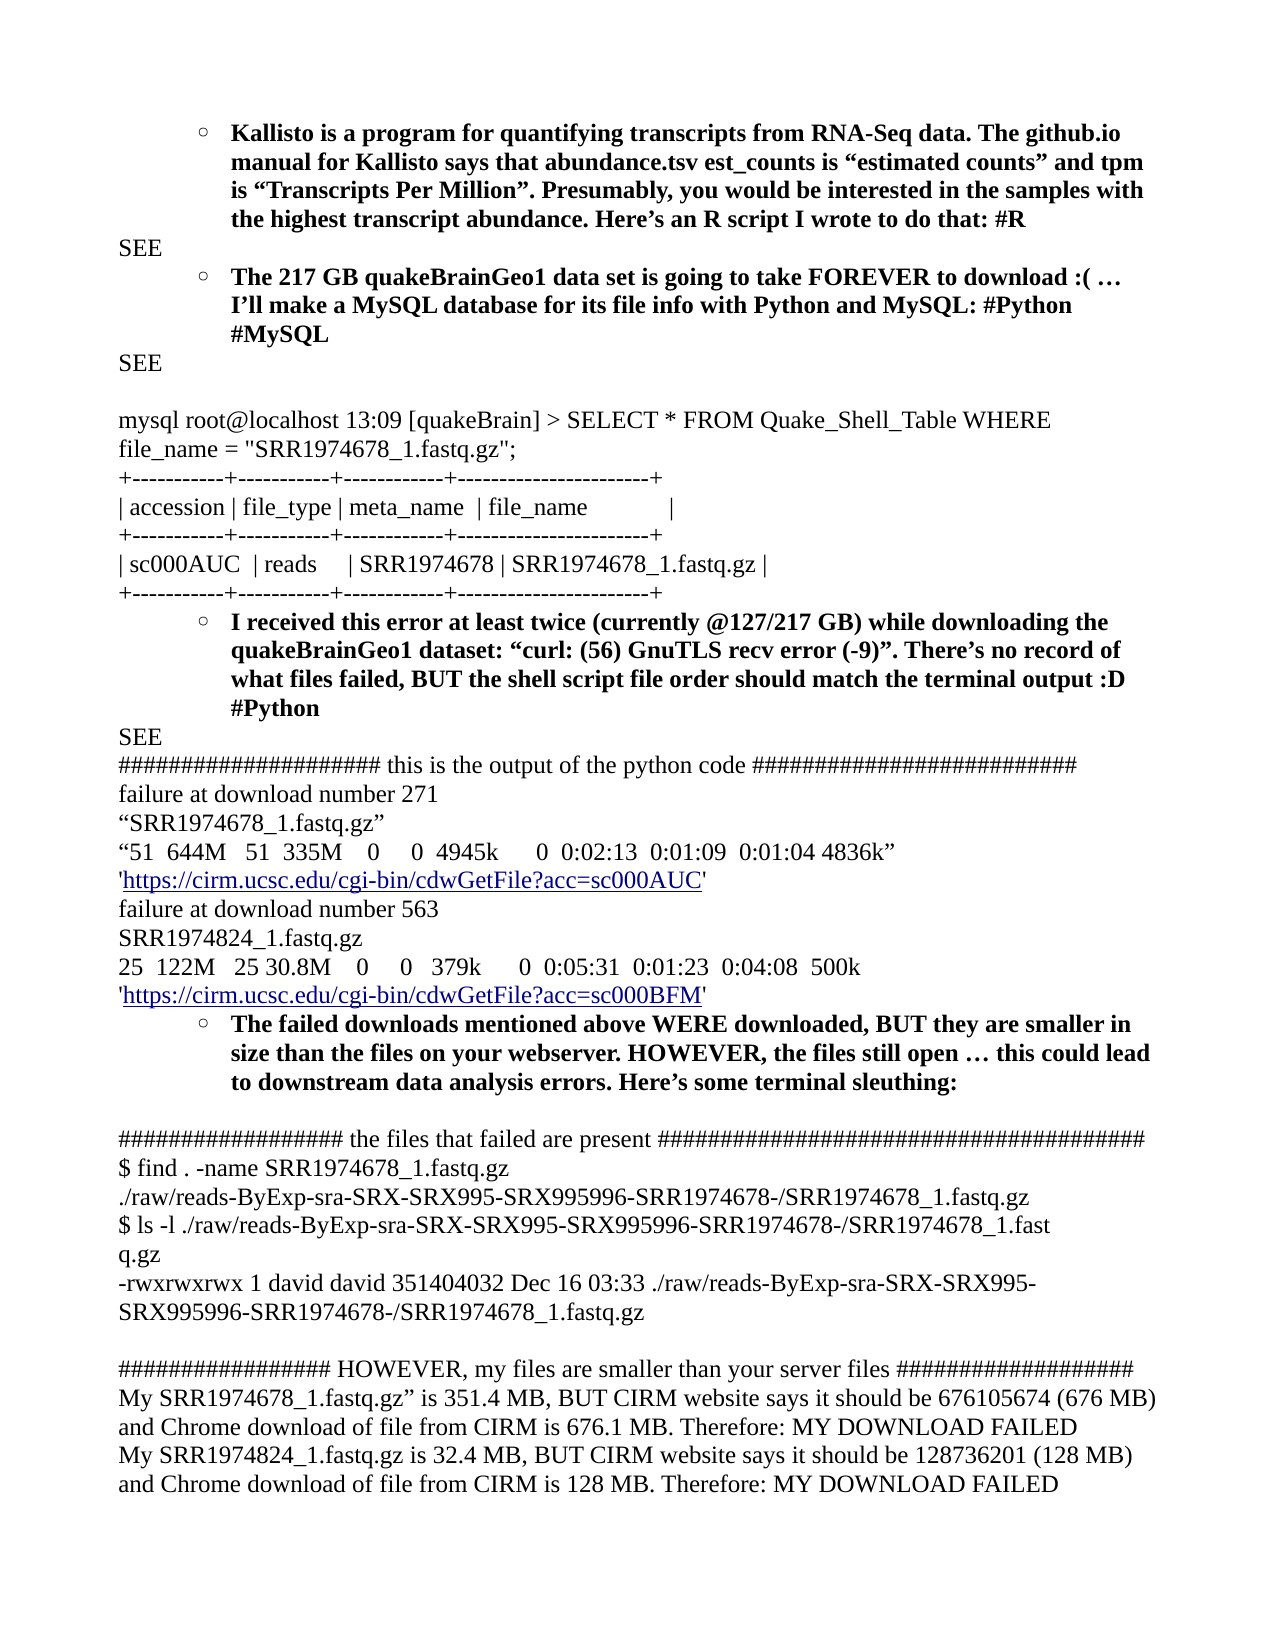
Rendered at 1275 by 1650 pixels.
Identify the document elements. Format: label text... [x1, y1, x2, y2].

text SEE [118, 348, 1157, 377]
text +-----------+-----------+------------+-----------------------+ [118, 463, 1157, 492]
text “SRR1974678_1.fastq.gz” “51 644M 51 335M 0 0 4945k 0 0:02:13 0:01:09 0:01:04 4836k” [118, 808, 1157, 866]
list The failed downloads mentioned above WERE downloaded, BUT they are smaller in size than the files on your webserver. HOWEVER, the files still open … this could lead to downstream data analysis errors. Here’s some terminal sleuthing: [193, 1009, 1157, 1096]
text SEE [118, 233, 1157, 262]
text SRR1974824_1.fastq.gz [118, 923, 1157, 952]
list Kallisto is a program for quantifying transcripts from RNA-Seq data. The github.io manual for Kallisto says that abundance.tsv est_counts is “estimated counts” and tpm is “Transcripts Per Million”. Presumably, you would be interested in the samples with the highest transcript abundance. Here’s an R script I wrote to do that: #R [193, 118, 1157, 233]
text failure at download number 271 [118, 779, 1157, 808]
text failure at download number 563 [118, 894, 1157, 923]
text My SRR1974824_1.fastq.gz is 32.4 MB, BUT CIRM website says it should be 128736201 (128 MB) and Chrome download of file from CIRM is 128 MB. Therefore: MY DOWNLOAD FAILED [118, 1441, 1157, 1498]
text mysql root@localhost 13:09 [quakeBrain] > SELECT * FROM Quake_Shell_Table WHERE file_name = "SRR1974678_1.fastq.gz"; [118, 406, 1157, 463]
list The 217 GB quakeBrainGeo1 data set is going to take FOREVER to download :( … I’ll make a MySQL database for its file info with Python and MySQL: #Python #MySQL [193, 262, 1157, 348]
text My SRR1974678_1.fastq.gz” is 351.4 MB, BUT CIRM website says it should be 676105674 (676 MB) and Chrome download of file from CIRM is 676.1 MB. Therefore: MY DOWNLOAD FAILED [118, 1383, 1157, 1441]
text ##################### this is the output of the python code ########################## [118, 751, 1157, 779]
text 25 122M 25 30.8M 0 0 379k 0 0:05:31 0:01:23 0:04:08 500k [118, 952, 1157, 981]
text ################# HOWEVER, my files are smaller than your server files ################### [118, 1354, 1157, 1383]
text $ find . -name SRR1974678_1.fastq.gz [118, 1153, 1157, 1182]
text 'https://cirm.ucsc.edu/cgi-bin/cdwGetFile?acc=sc000BFM' [118, 981, 1157, 1009]
text +-----------+-----------+------------+-----------------------+ [118, 578, 1157, 607]
list I received this error at least twice (currently @127/217 GB) while downloading the quakeBrainGeo1 dataset: “curl: (56) GnuTLS recv error (-9)”. There’s no record of what files failed, BUT the shell script file order should match the terminal output :D #Python [193, 607, 1157, 722]
text | accession | file_type | meta_name | file_name | [118, 492, 1157, 521]
text SEE [118, 722, 1157, 751]
text $ ls -l ./raw/reads-ByExp-sra-SRX-SRX995-SRX995996-SRR1974678-/SRR1974678_1.fast [118, 1211, 1157, 1239]
text 'https://cirm.ucsc.edu/cgi-bin/cdwGetFile?acc=sc000AUC' [118, 866, 1157, 894]
text ./raw/reads-ByExp-sra-SRX-SRX995-SRX995996-SRR1974678-/SRR1974678_1.fastq.gz [118, 1182, 1157, 1211]
text -rwxrwxrwx 1 david david 351404032 Dec 16 03:33 ./raw/reads-ByExp-sra-SRX-SRX995-SRX995996-SRR1974678-/SRR1974678_1.fastq.gz [118, 1268, 1157, 1326]
text | sc000AUC | reads | SRR1974678 | SRR1974678_1.fastq.gz | [118, 549, 1157, 578]
text +-----------+-----------+------------+-----------------------+ [118, 521, 1157, 549]
text q.gz [118, 1239, 1157, 1268]
text ################## the files that failed are present ####################################### [118, 1124, 1157, 1153]
